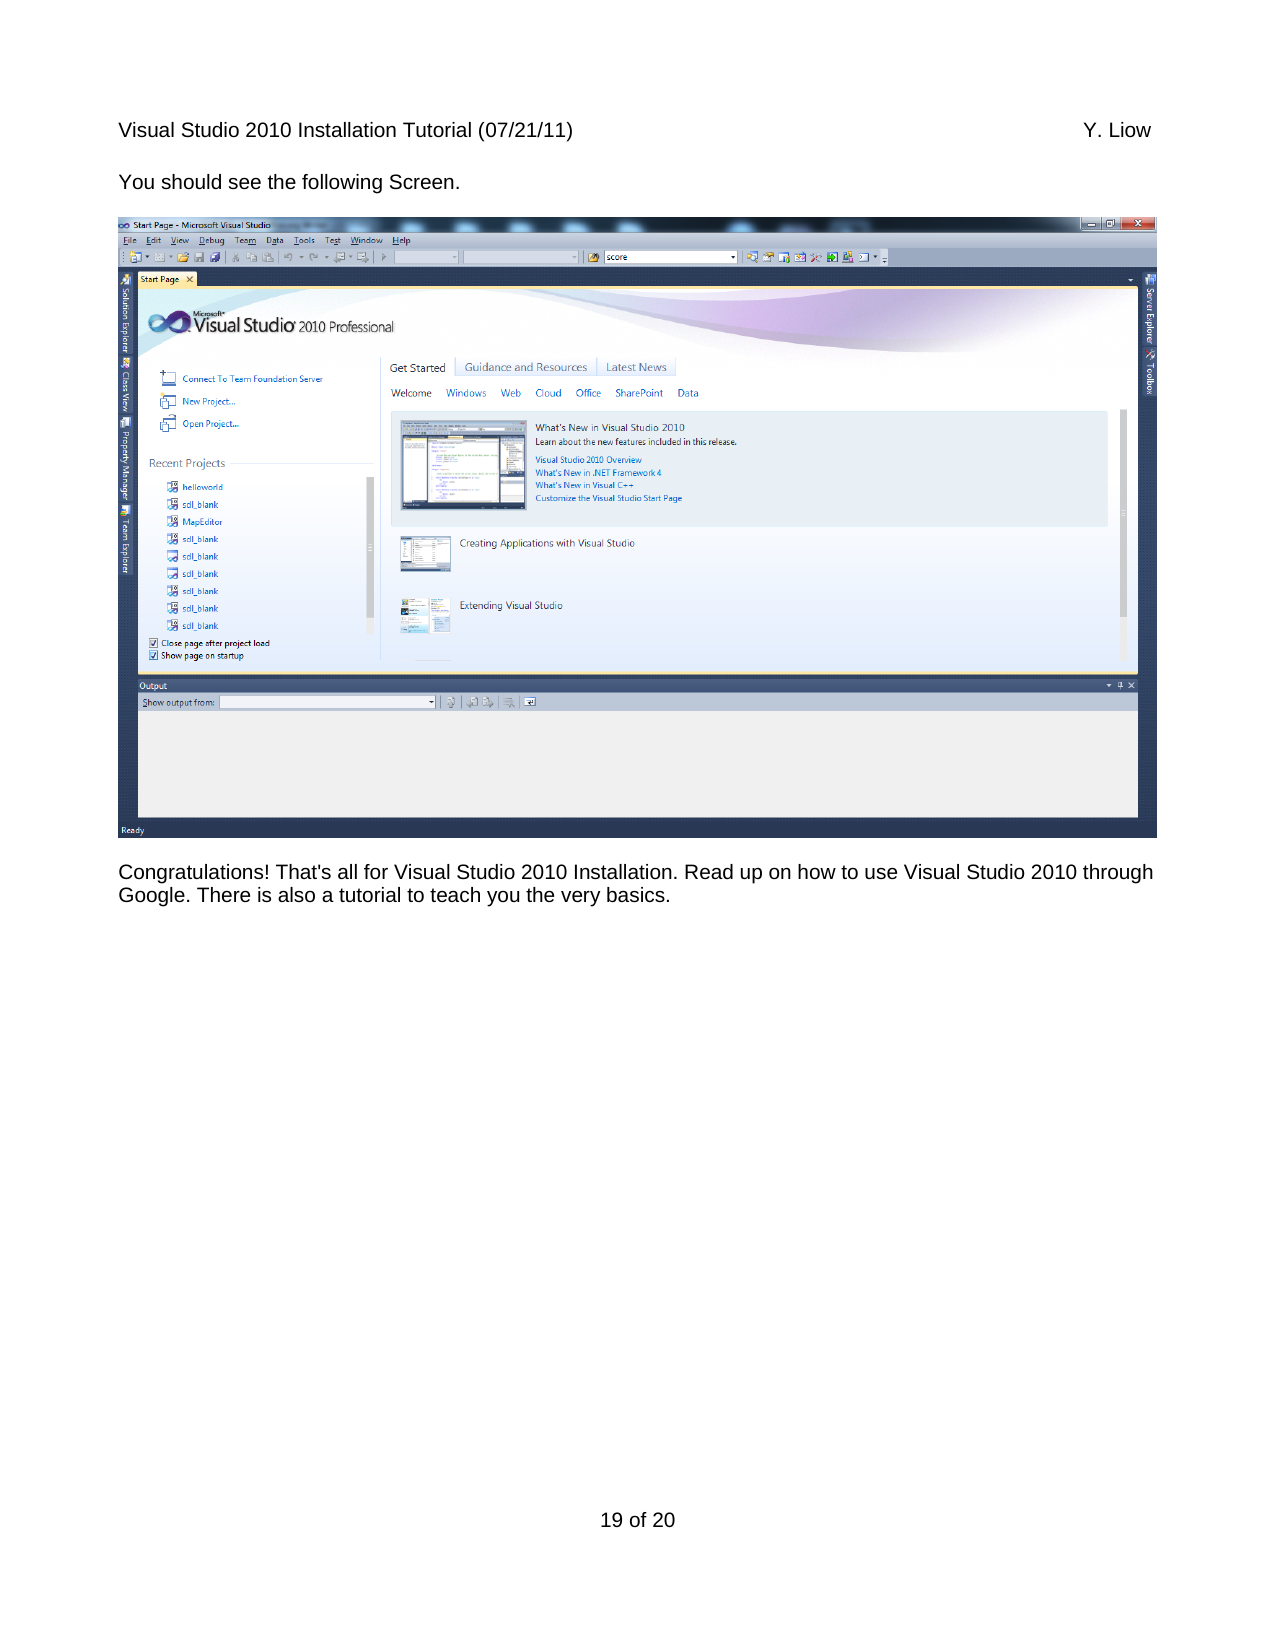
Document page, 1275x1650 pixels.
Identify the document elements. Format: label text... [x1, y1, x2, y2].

picture [118, 217, 1157, 838]
text You should see the following Screen. [118, 171, 1157, 194]
text Congratulations! That's all for Visual Studio 2010 Installation. Read up on how to use Visual Studio 2010 through Google. There is also a tutorial to teach you the very basics. [118, 861, 1157, 907]
